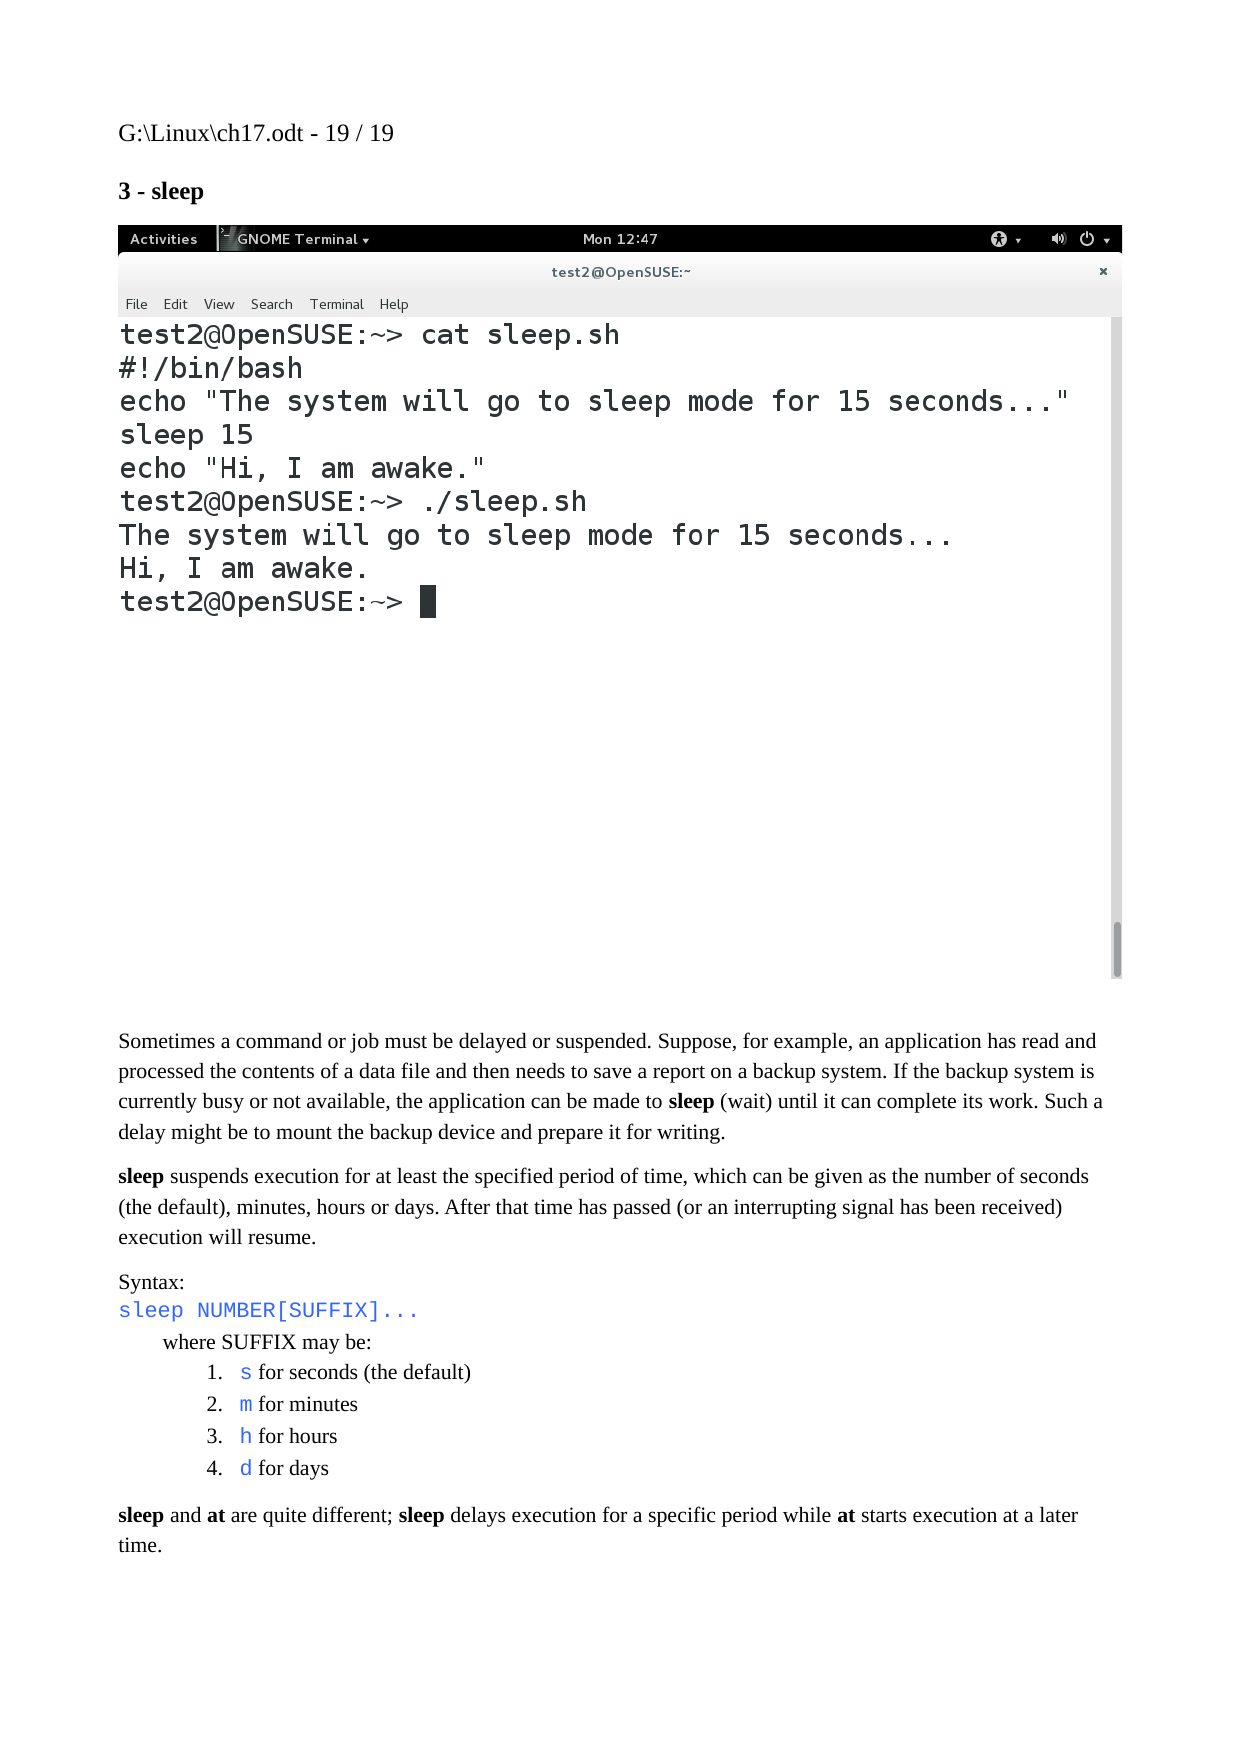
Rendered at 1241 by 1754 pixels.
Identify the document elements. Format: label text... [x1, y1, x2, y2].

picture [118, 225, 1123, 979]
text Syntax: sleep NUMBER[SUFFIX]... where SUFFIX may be: 1. s for seconds (the default) 2. m for minutes 3. h for hours 4. d for days [118, 1269, 1122, 1482]
text Sometimes a command or job must be delayed or suspended. Suppose, for example, an application has read and processed the contents of a data file and then needs to save a report on a backup system. If the backup system is currently busy or not available, the application can be made to sleep (wait) until it can complete its work. Such a delay might be to mount the backup device and prepare it for writing. [118, 1028, 1122, 1144]
text sleep and at are quite different; sleep delays execution for a specific period while at starts execution at a later time. [118, 1502, 1122, 1557]
text 3 - sleep [118, 176, 1122, 205]
text sleep suspends execution for at least the specified period of time, which can be given as the number of seconds (the default), minutes, hours or days. After that time has passed (or an interrupting signal has been received) execution will resume. [118, 1163, 1122, 1249]
